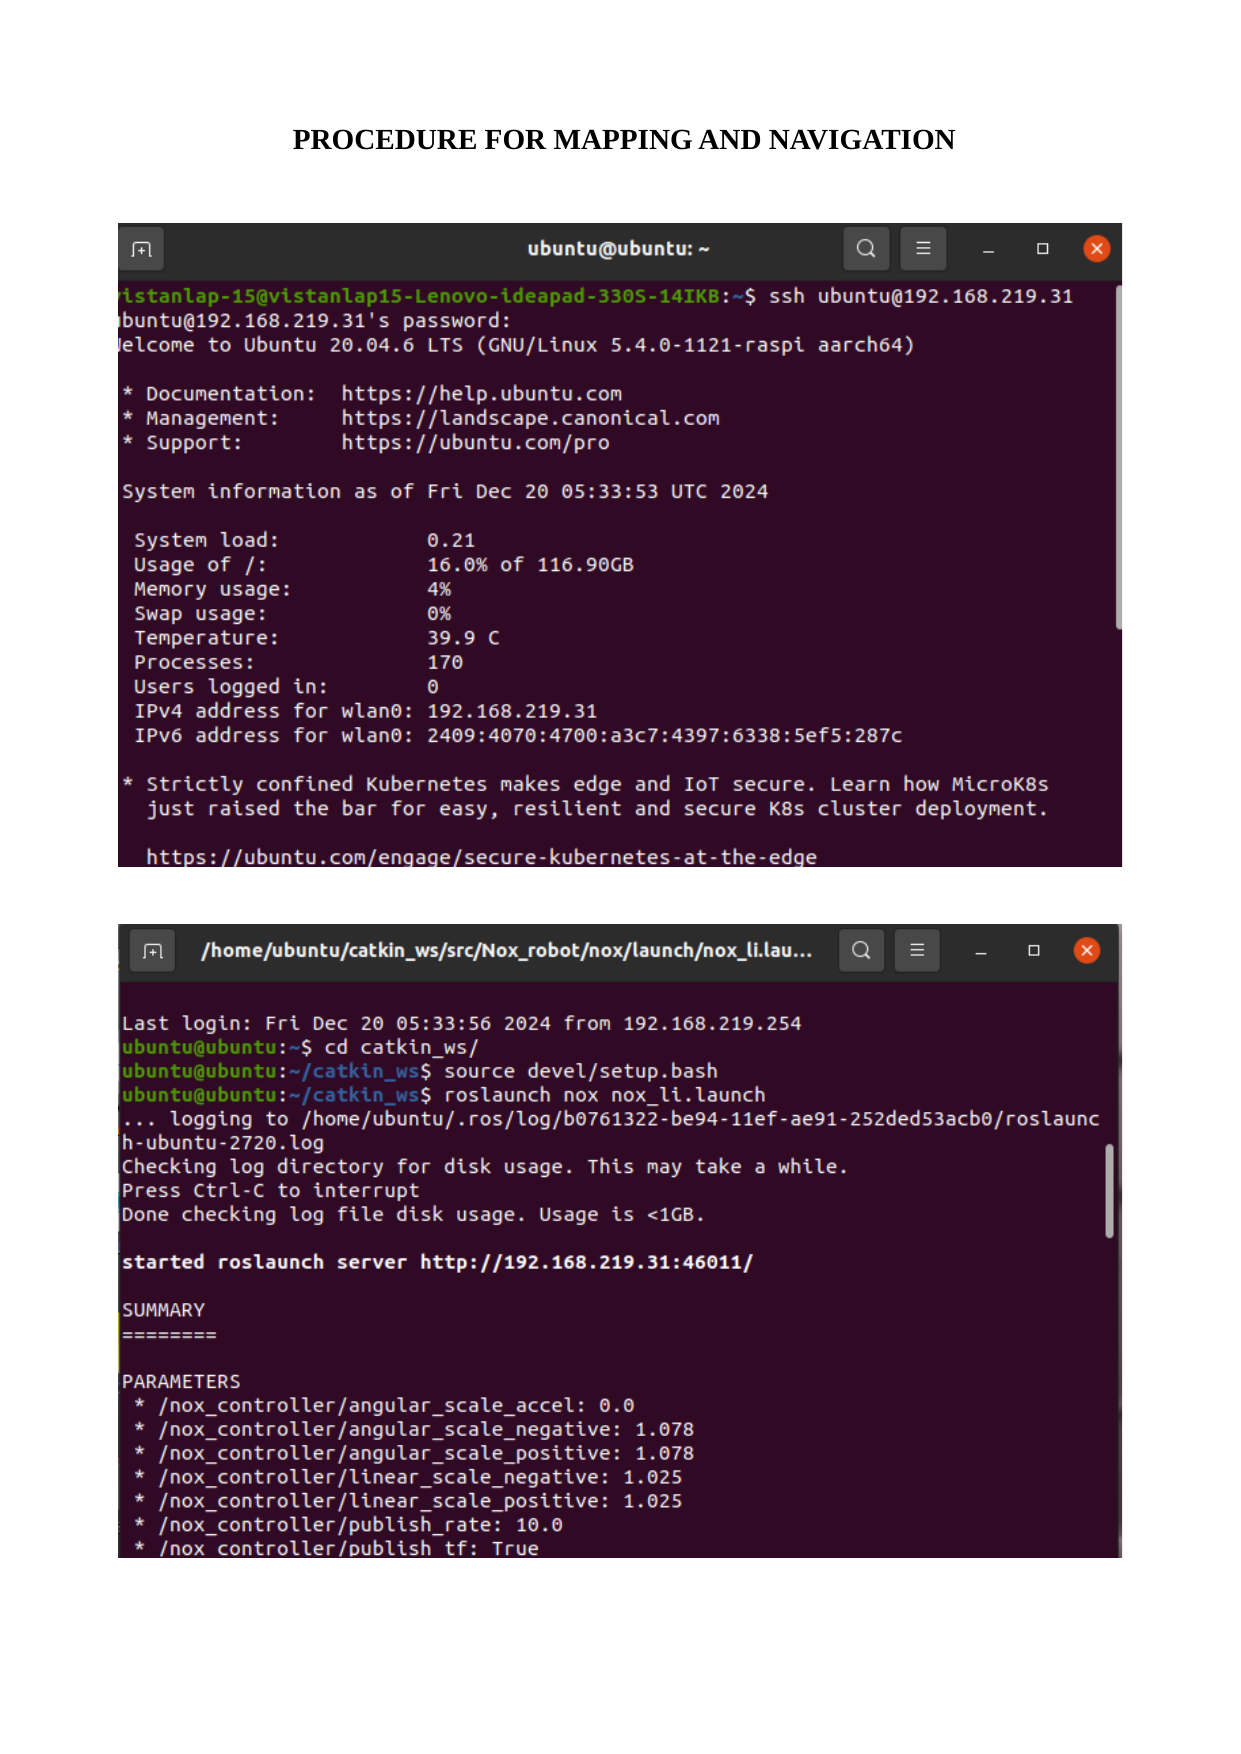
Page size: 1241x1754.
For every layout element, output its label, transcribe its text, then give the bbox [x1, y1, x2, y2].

picture [118, 924, 1123, 1558]
text PROCEDURE FOR MAPPING AND NAVIGATION [118, 118, 1122, 156]
picture [118, 223, 1123, 867]
